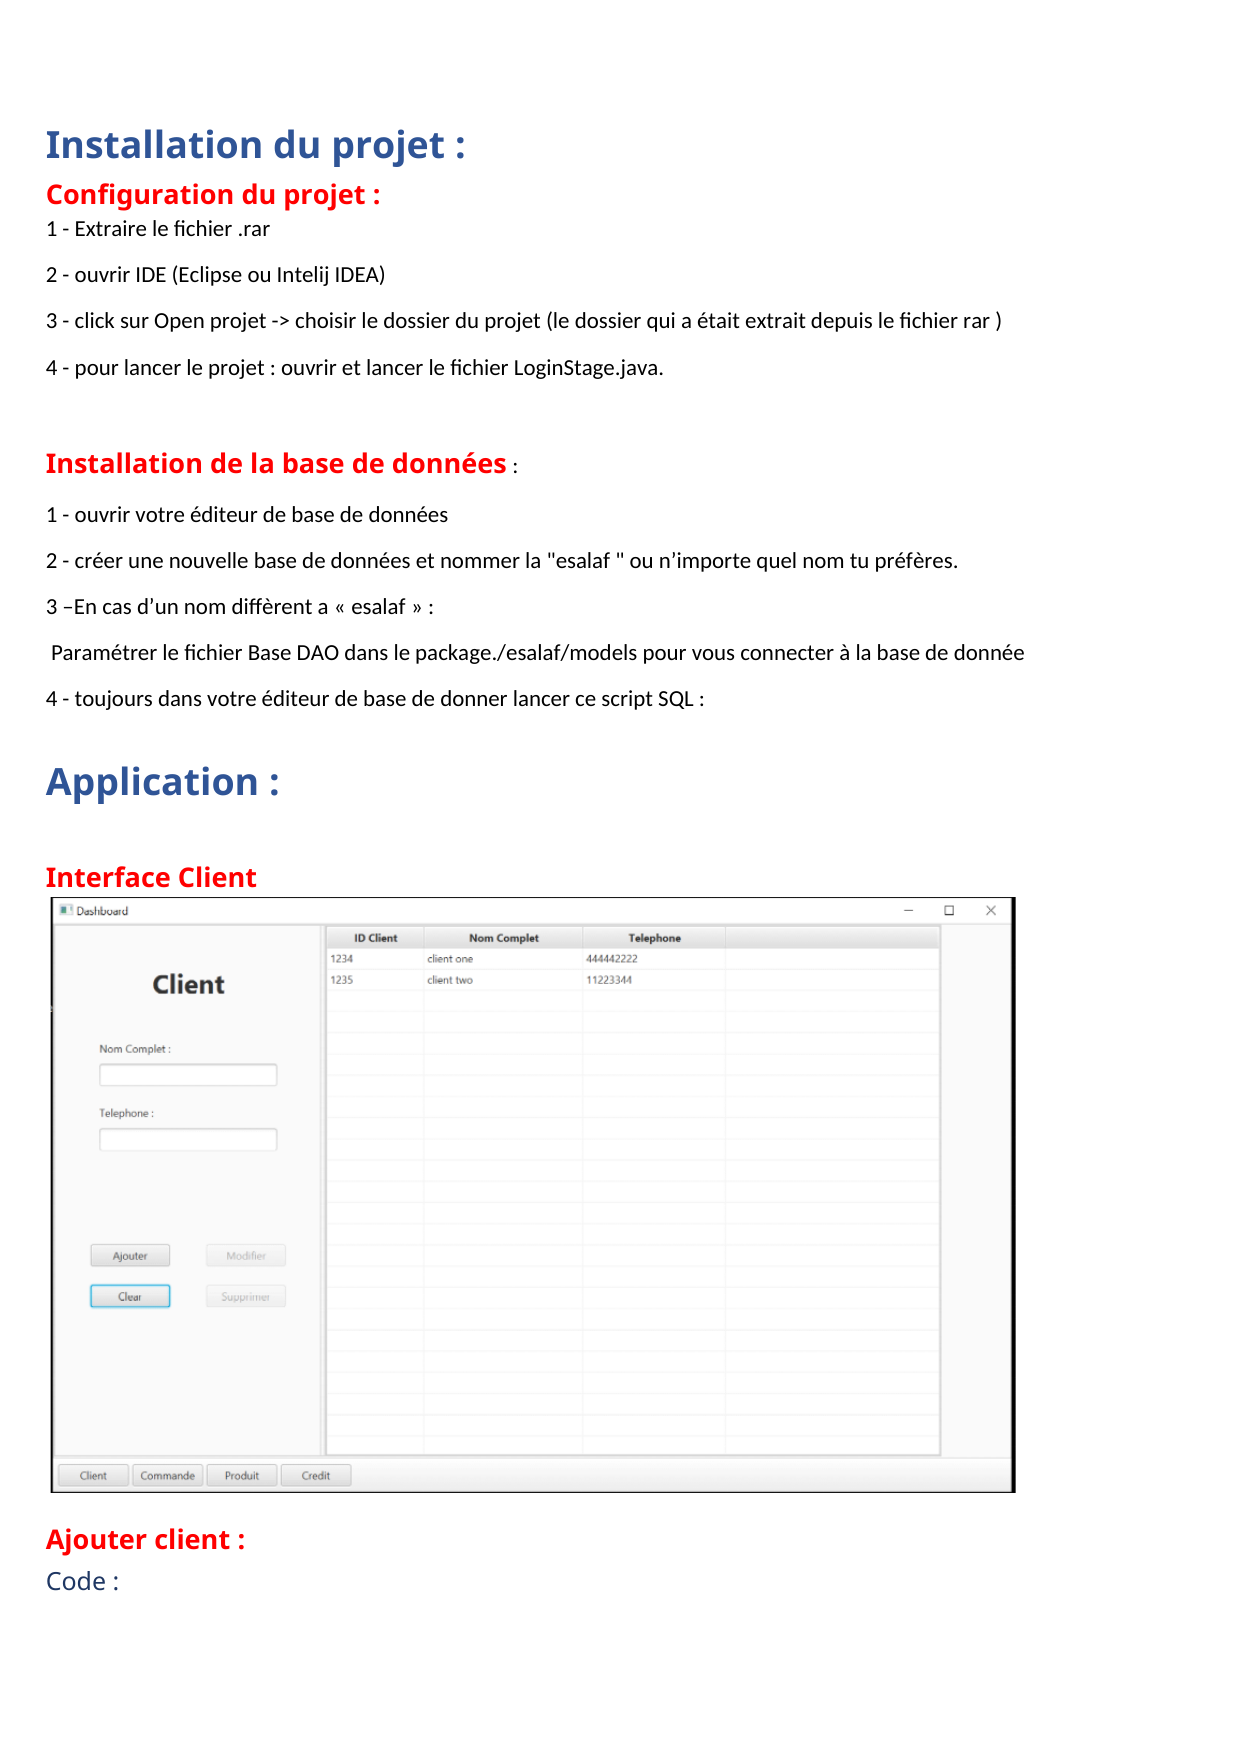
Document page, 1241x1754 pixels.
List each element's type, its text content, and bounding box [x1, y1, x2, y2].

text Ajouter client : [46, 1521, 1195, 1557]
text Configuration du projet : [46, 176, 1195, 213]
text 4 - toujours dans votre éditeur de base de donner lancer ce script SQL : [46, 684, 1195, 712]
text Installation de la base de données : [46, 445, 1195, 482]
text 2 - ouvrir IDE (Eclipse ou Intelij IDEA) [46, 261, 1195, 288]
text 3 –En cas d’un nom diffèrent a « esalaf » : [46, 592, 1195, 620]
text 4 - pour lancer le projet : ouvrir et lancer le fichier LoginStage.java. [46, 353, 1195, 381]
text Paramétrer le fichier Base DAO dans le package./esalaf/models pour vous connecter à la base de donnée [46, 638, 1195, 666]
text 1 - Extraire le fichier .rar [46, 214, 1195, 242]
text Installation du projet : [46, 118, 1195, 169]
text 2 - créer une nouvelle base de données et nommer la "esalaf " ou n’importe quel nom tu préfères. [46, 546, 1195, 574]
text 3 - click sur Open projet -> choisir le dossier du projet (le dossier qui a était extrait depuis le fichier rar ) [46, 307, 1195, 334]
text Code : [46, 1563, 1195, 1597]
text Application : [46, 755, 1195, 806]
text Interface Client [46, 859, 1195, 896]
text 1 - ouvrir votre éditeur de base de données [46, 500, 1195, 528]
